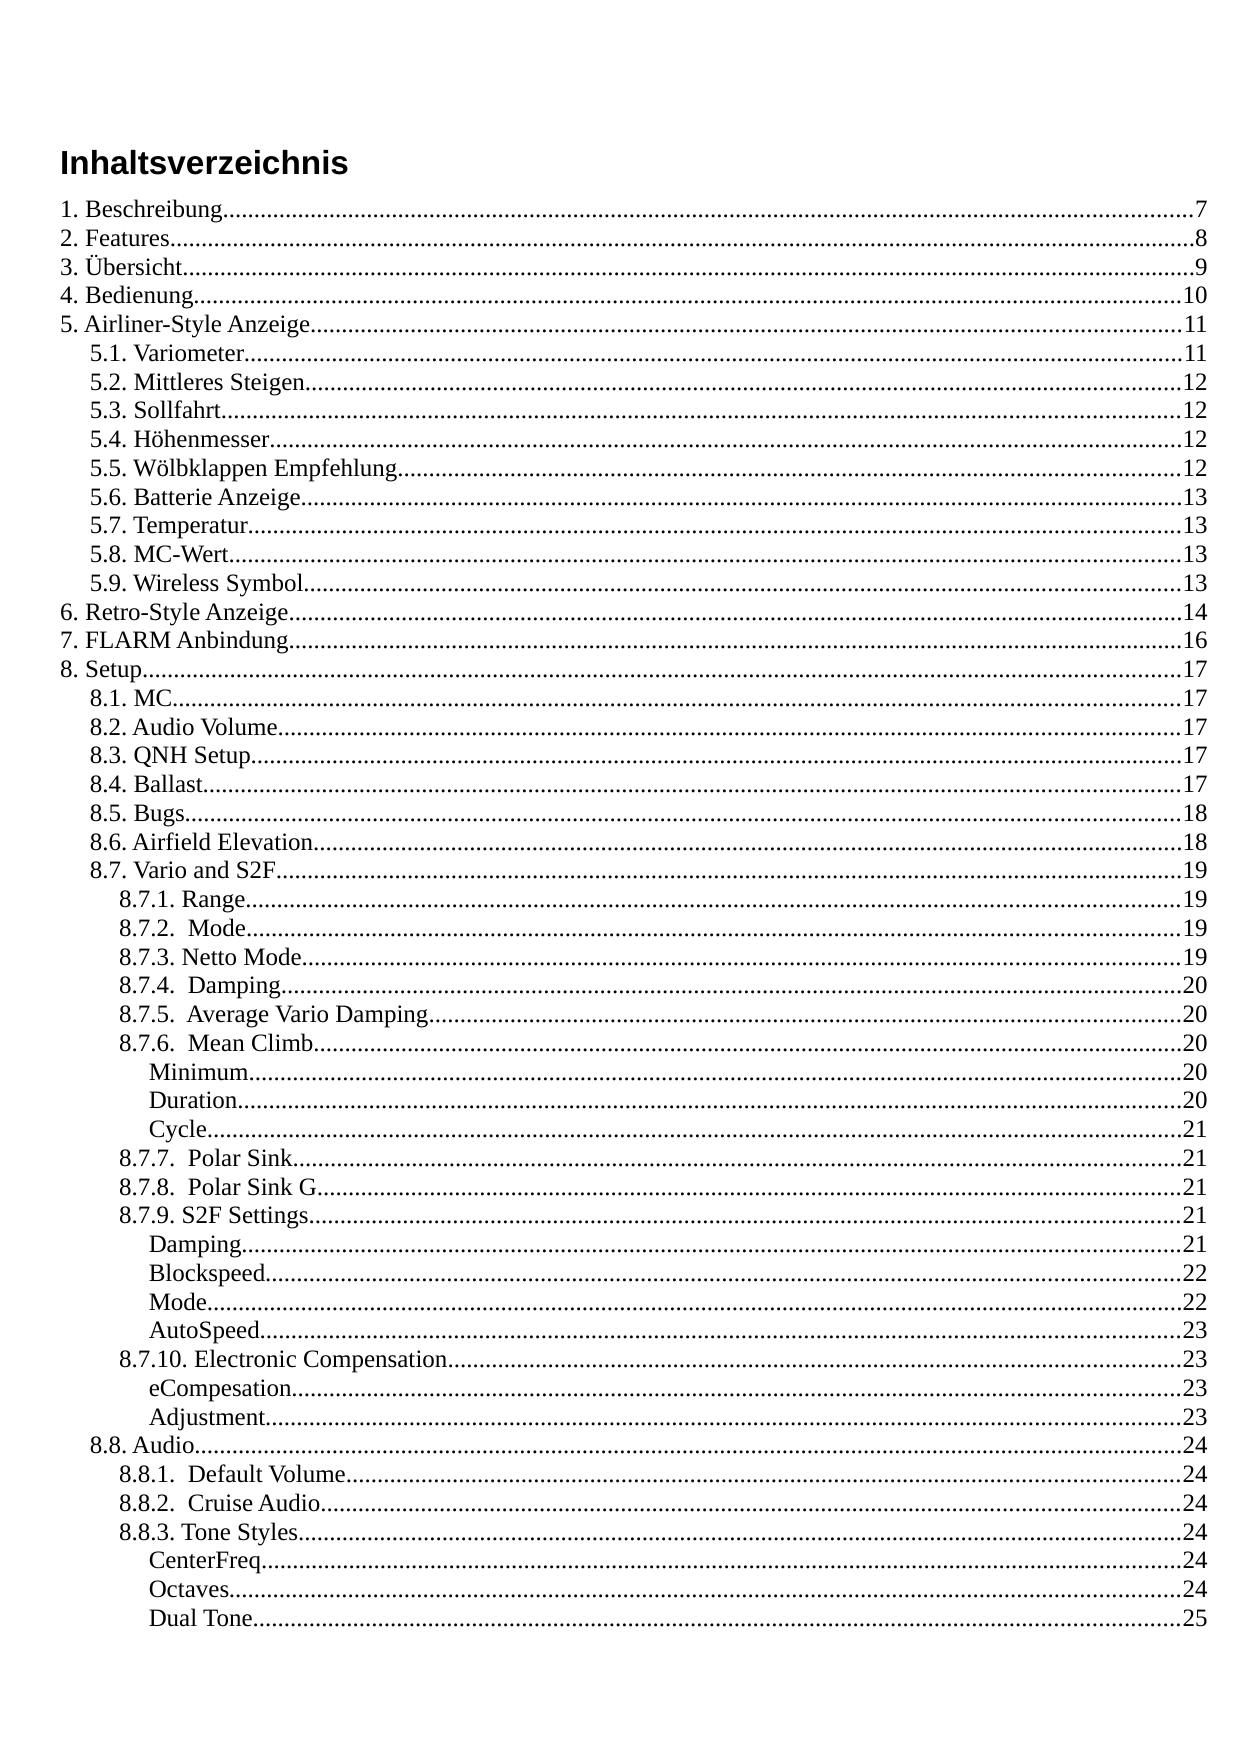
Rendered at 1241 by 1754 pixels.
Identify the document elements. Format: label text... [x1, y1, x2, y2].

text 5.8. MC-Wert 13 [89, 539, 1207, 568]
text 5.2. Mittleres Steigen 12 [89, 367, 1207, 395]
text 8.2. Audio Volume 17 [89, 712, 1207, 740]
text 8.7.8. Polar Sink G 21 [119, 1172, 1207, 1200]
text 4. Bedienung 10 [60, 280, 1207, 309]
text 8.8.3. Tone Styles 24 [119, 1517, 1207, 1545]
text 8.7.6. Mean Climb 20 [119, 1028, 1207, 1057]
text 5.4. Höhenmesser 12 [89, 424, 1207, 453]
text 5.7. Temperatur 13 [89, 510, 1207, 539]
text 7. FLARM Anbindung 16 [60, 625, 1207, 654]
text 8.7.10. Electronic Compensation 23 [119, 1344, 1207, 1373]
text 8.6. Airfield Elevation 18 [89, 827, 1207, 855]
text 8.7.2. Mode 19 [119, 913, 1207, 942]
text 5. Airliner-Style Anzeige 11 [60, 309, 1207, 338]
text 8.8.1. Default Volume 24 [119, 1459, 1207, 1488]
text 5.1. Variometer 11 [89, 338, 1207, 367]
text AutoSpeed 23 [148, 1315, 1207, 1344]
text Octaves 24 [148, 1574, 1207, 1603]
text 5.3. Sollfahrt 12 [89, 395, 1207, 424]
text 8.7.1. Range 19 [119, 884, 1207, 913]
text 8.1. MC 17 [89, 683, 1207, 712]
text Minimum 20 [148, 1057, 1207, 1085]
text CenterFreq 24 [148, 1545, 1207, 1574]
text 8. Setup 17 [60, 654, 1207, 683]
text 8.7.9. S2F Settings 21 [119, 1200, 1207, 1229]
text 5.5. Wölbklappen Empfehlung 12 [89, 453, 1207, 482]
text 3. Übersicht 9 [60, 252, 1207, 280]
text Blockspeed 22 [148, 1258, 1207, 1287]
text Dual Tone 25 [148, 1603, 1207, 1632]
text 8.8.2. Cruise Audio 24 [119, 1488, 1207, 1517]
text 8.4. Ballast 17 [89, 769, 1207, 798]
text Duration 20 [148, 1085, 1207, 1114]
text 8.7.4. Damping 20 [119, 970, 1207, 999]
text 8.8. Audio 24 [89, 1430, 1207, 1459]
text 2. Features 8 [60, 223, 1207, 252]
text 8.7. Vario and S2F 19 [89, 855, 1207, 884]
text Damping 21 [148, 1229, 1207, 1258]
text 8.7.3. Netto Mode 19 [119, 942, 1207, 970]
text 8.5. Bugs 18 [89, 798, 1207, 827]
text Mode 22 [148, 1287, 1207, 1315]
text 5.9. Wireless Symbol 13 [89, 568, 1207, 597]
text 6. Retro-Style Anzeige 14 [60, 597, 1207, 625]
text 8.3. QNH Setup 17 [89, 740, 1207, 769]
text 8.7.5. Average Vario Damping 20 [119, 999, 1207, 1028]
text Cycle 21 [148, 1114, 1207, 1143]
text Adjustment 23 [148, 1402, 1207, 1430]
text eCompesation 23 [148, 1373, 1207, 1402]
text 5.6. Batterie Anzeige 13 [89, 482, 1207, 510]
subtitle Inhaltsverzeichnis [60, 143, 1207, 182]
text 8.7.7. Polar Sink 21 [119, 1143, 1207, 1172]
text 1. Beschreibung 7 [60, 194, 1207, 223]
